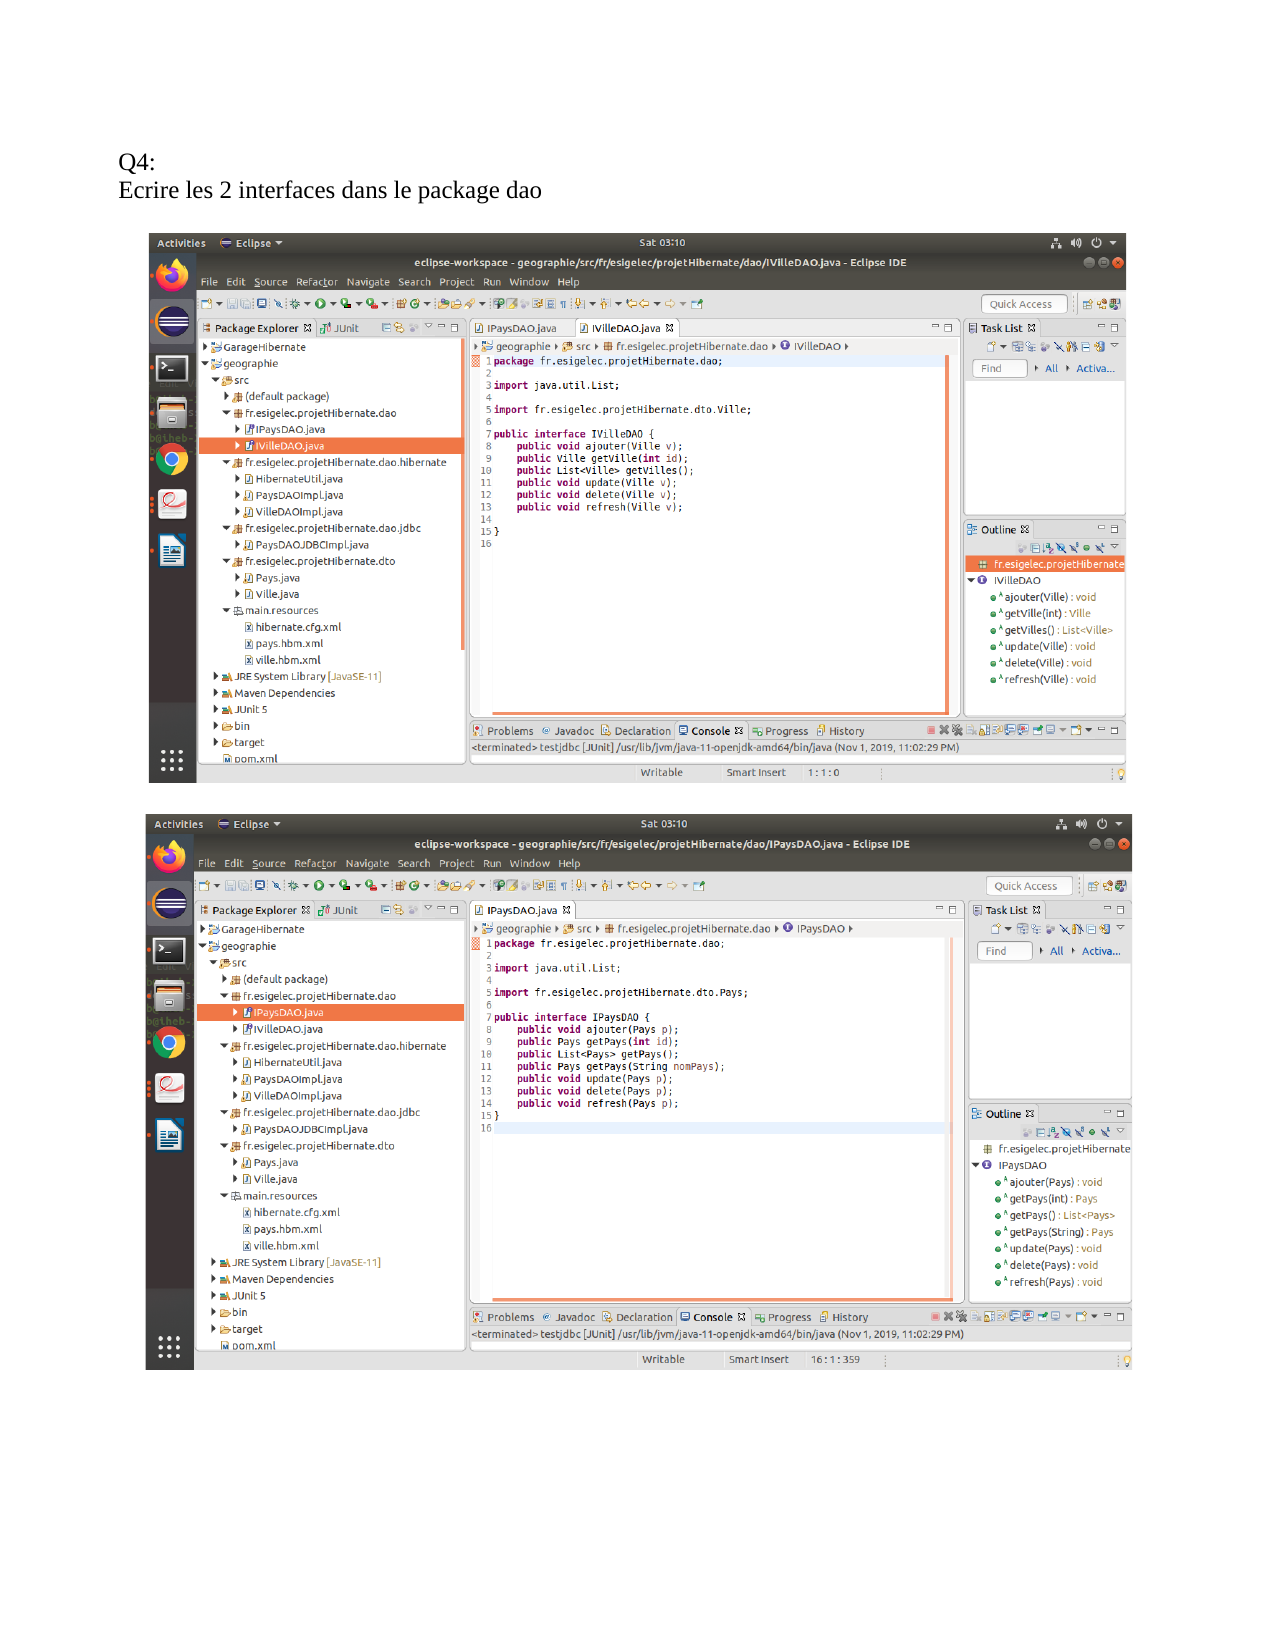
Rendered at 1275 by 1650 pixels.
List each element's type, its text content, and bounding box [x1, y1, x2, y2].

text Ecrire les 2 interfaces dans le package dao [118, 176, 1157, 204]
picture [145, 814, 1133, 1370]
text Q4: [118, 147, 1157, 176]
picture [148, 233, 1127, 783]
